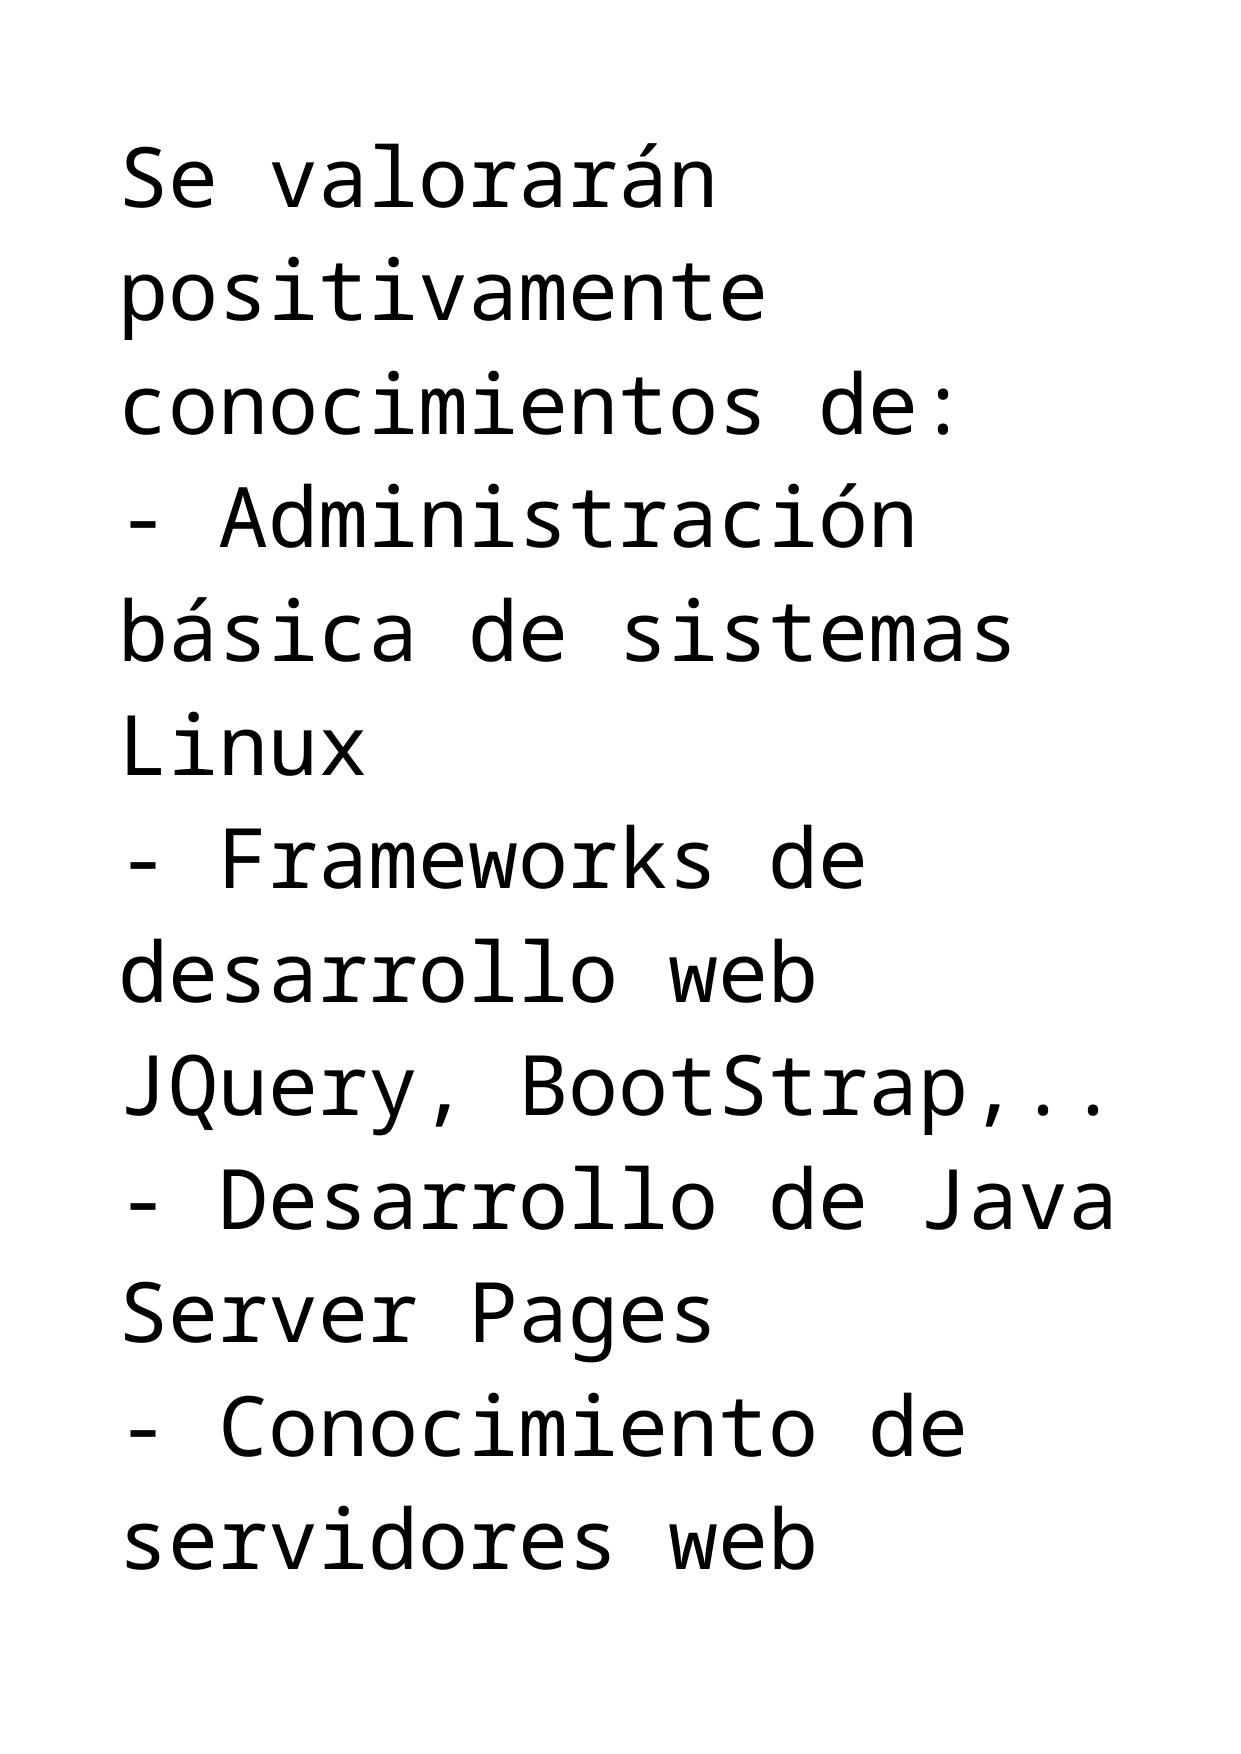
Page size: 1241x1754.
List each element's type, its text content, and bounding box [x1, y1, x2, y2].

text - Conocimiento de servidores web [118, 1367, 1122, 1594]
text Se valorarán positivamente conocimientos de: [118, 118, 1122, 459]
text - Frameworks de desarrollo web JQuery, BootStrap,.. [118, 799, 1122, 1140]
text - Administración básica de sistemas Linux [118, 459, 1122, 799]
text - Desarrollo de Java Server Pages [118, 1140, 1122, 1367]
